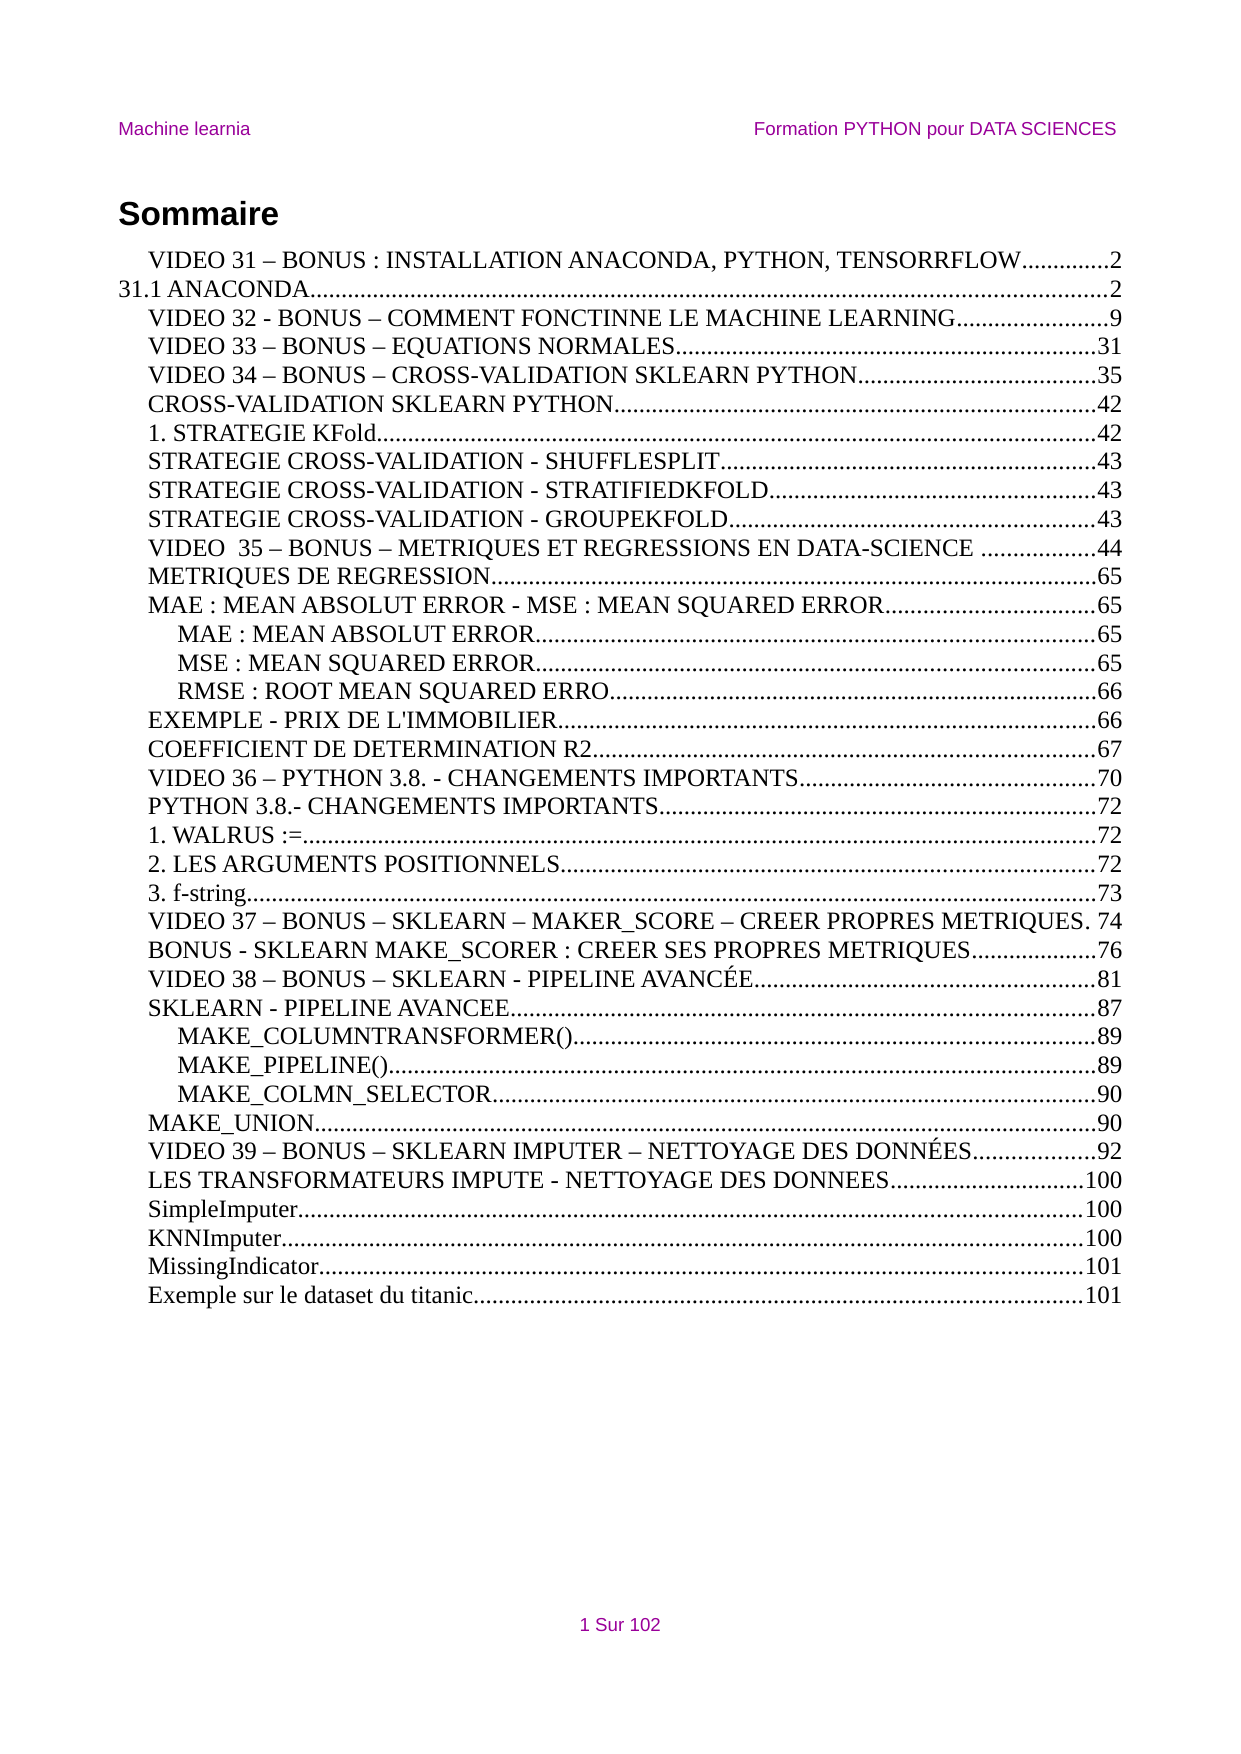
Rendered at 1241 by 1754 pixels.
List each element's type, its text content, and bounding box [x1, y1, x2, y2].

text RMSE : ROOT MEAN SQUARED ERRO 66 [177, 676, 1122, 705]
text SKLEARN - PIPELINE AVANCEE 87 [148, 993, 1122, 1021]
text VIDEO 38 – BONUS – SKLEARN - PIPELINE AVANCÉE 81 [148, 964, 1122, 993]
text VIDEO 37 – BONUS – SKLEARN – MAKER_SCORE – CREER PROPRES METRIQUES 74 [148, 906, 1122, 935]
text MSE : MEAN SQUARED ERROR 65 [177, 648, 1122, 676]
text 31.1 ANACONDA 2 [118, 274, 1122, 303]
text STRATEGIE CROSS-VALIDATION - SHUFFLESPLIT 43 [148, 446, 1122, 475]
text COEFFICIENT DE DETERMINATION R2 67 [148, 734, 1122, 763]
text VIDEO 33 – BONUS – EQUATIONS NORMALES 31 [148, 331, 1122, 360]
text 1. WALRUS := 72 [148, 820, 1122, 849]
text VIDEO 32 - BONUS – COMMENT FONCTINNE LE MACHINE LEARNING 9 [148, 303, 1122, 331]
text 2. LES ARGUMENTS POSITIONNELS 72 [148, 849, 1122, 878]
text BONUS - SKLEARN MAKE_SCORER : CREER SES PROPRES METRIQUES 76 [148, 935, 1122, 964]
text LES TRANSFORMATEURS IMPUTE - NETTOYAGE DES DONNEES 100 [148, 1165, 1122, 1194]
subtitle Sommaire [118, 194, 1122, 233]
text METRIQUES DE REGRESSION 65 [148, 561, 1122, 590]
text KNNImputer 100 [148, 1223, 1122, 1251]
text VIDEO 34 – BONUS – CROSS-VALIDATION SKLEARN PYTHON 35 [148, 360, 1122, 389]
text MAKE_COLMN_SELECTOR 90 [177, 1079, 1122, 1108]
text MAKE_COLUMNTRANSFORMER() 89 [177, 1021, 1122, 1050]
text VIDEO 39 – BONUS – SKLEARN IMPUTER – NETTOYAGE DES DONNÉES 92 [148, 1136, 1122, 1165]
text EXEMPLE - PRIX DE L'IMMOBILIER 66 [148, 705, 1122, 734]
text VIDEO 35 – BONUS – METRIQUES ET REGRESSIONS EN DATA-SCIENCE 44 [148, 533, 1122, 561]
text PYTHON 3.8.- CHANGEMENTS IMPORTANTS 72 [148, 791, 1122, 820]
text 1. STRATEGIE KFold 42 [148, 418, 1122, 446]
text MAKE_UNION 90 [148, 1108, 1122, 1136]
text Exemple sur le dataset du titanic 101 [148, 1280, 1122, 1309]
text VIDEO 31 – BONUS : INSTALLATION ANACONDA, PYTHON, TENSORRFLOW 2 [148, 245, 1122, 274]
text MAE : MEAN ABSOLUT ERROR 65 [177, 619, 1122, 648]
text VIDEO 36 – PYTHON 3.8. - CHANGEMENTS IMPORTANTS 70 [148, 763, 1122, 791]
text 3. f-string 73 [148, 878, 1122, 906]
text STRATEGIE CROSS-VALIDATION - GROUPEKFOLD 43 [148, 504, 1122, 533]
text STRATEGIE CROSS-VALIDATION - STRATIFIEDKFOLD 43 [148, 475, 1122, 504]
text CROSS-VALIDATION SKLEARN PYTHON 42 [148, 389, 1122, 418]
text MAE : MEAN ABSOLUT ERROR - MSE : MEAN SQUARED ERROR 65 [148, 590, 1122, 619]
text MAKE_PIPELINE() 89 [177, 1050, 1122, 1079]
text SimpleImputer 100 [148, 1194, 1122, 1223]
text MissingIndicator 101 [148, 1251, 1122, 1280]
